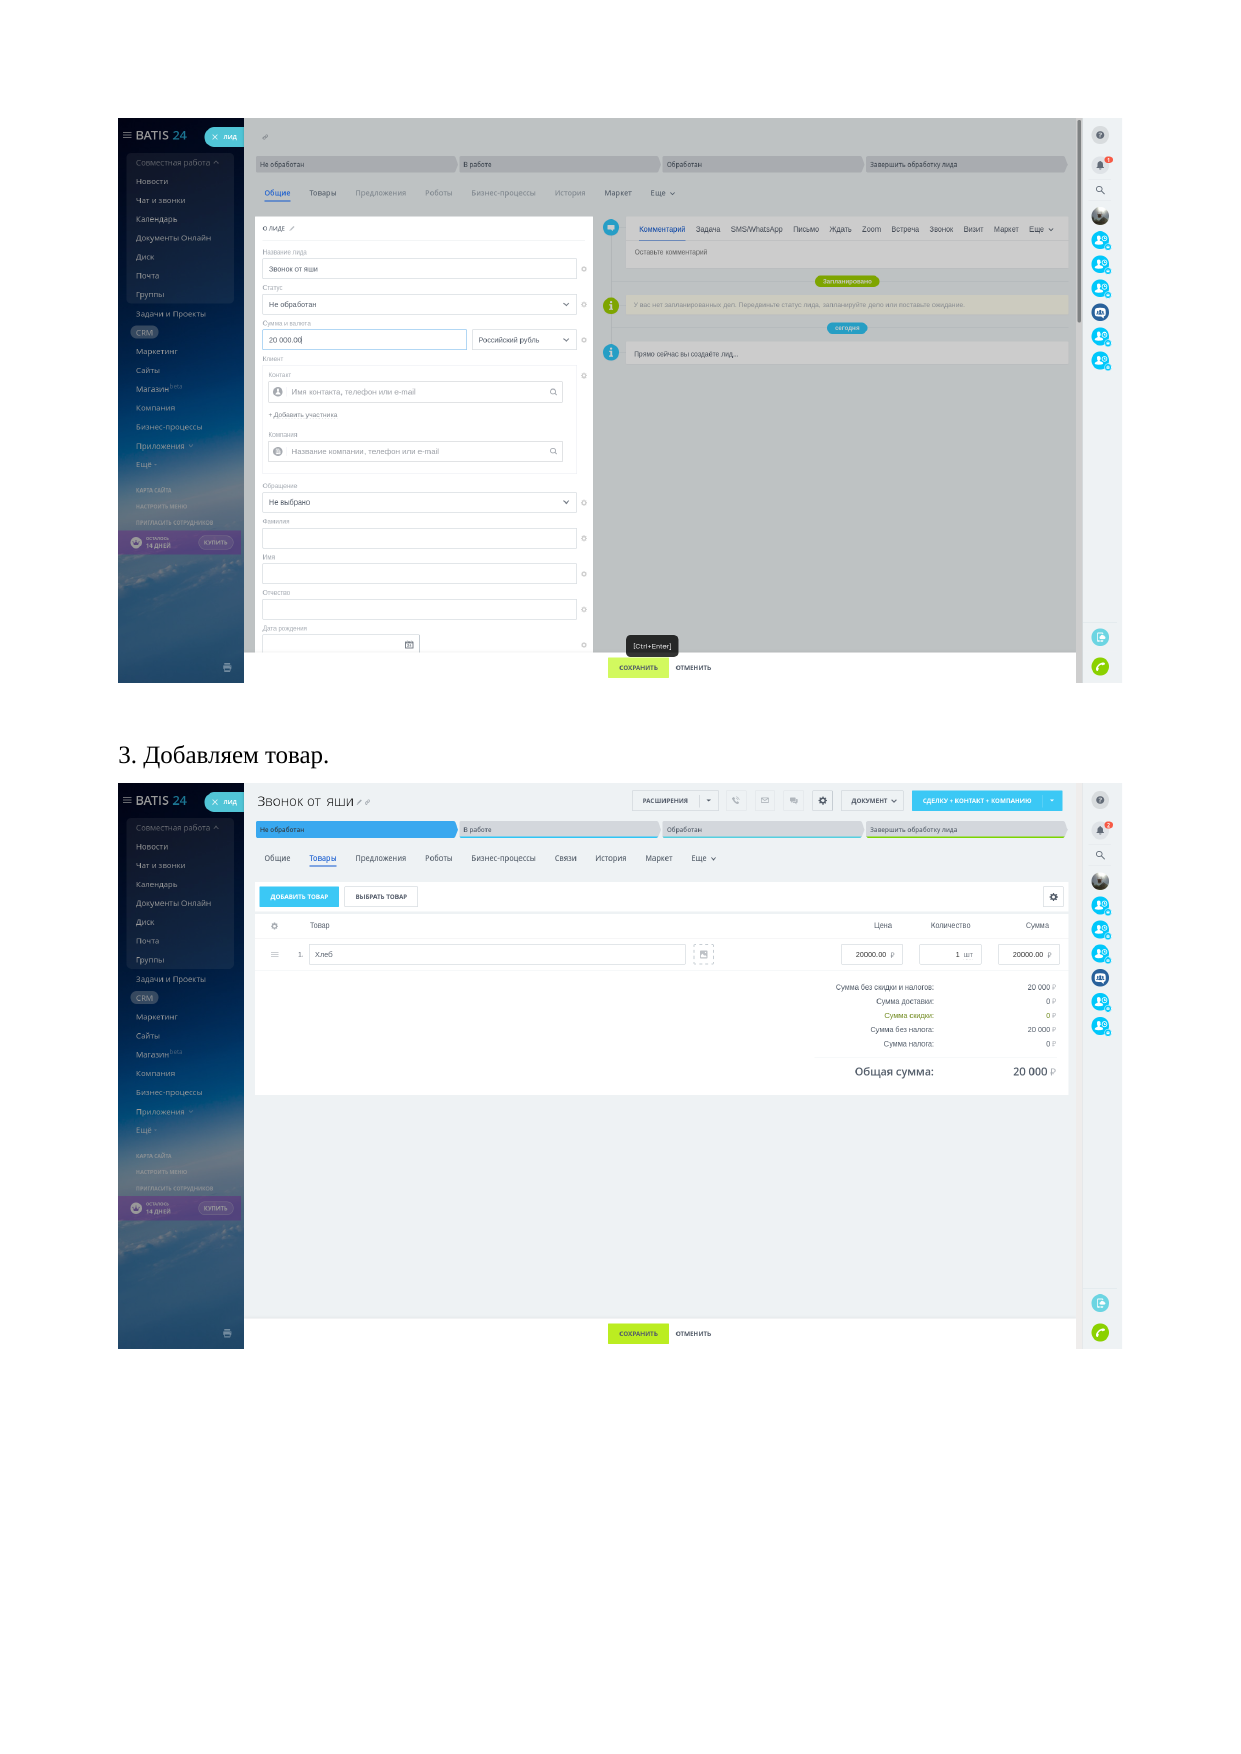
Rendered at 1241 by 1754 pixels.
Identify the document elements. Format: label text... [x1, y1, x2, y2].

picture [118, 118, 1123, 683]
text 3. Добавляем товар. [118, 740, 1122, 769]
picture [118, 783, 1123, 1349]
